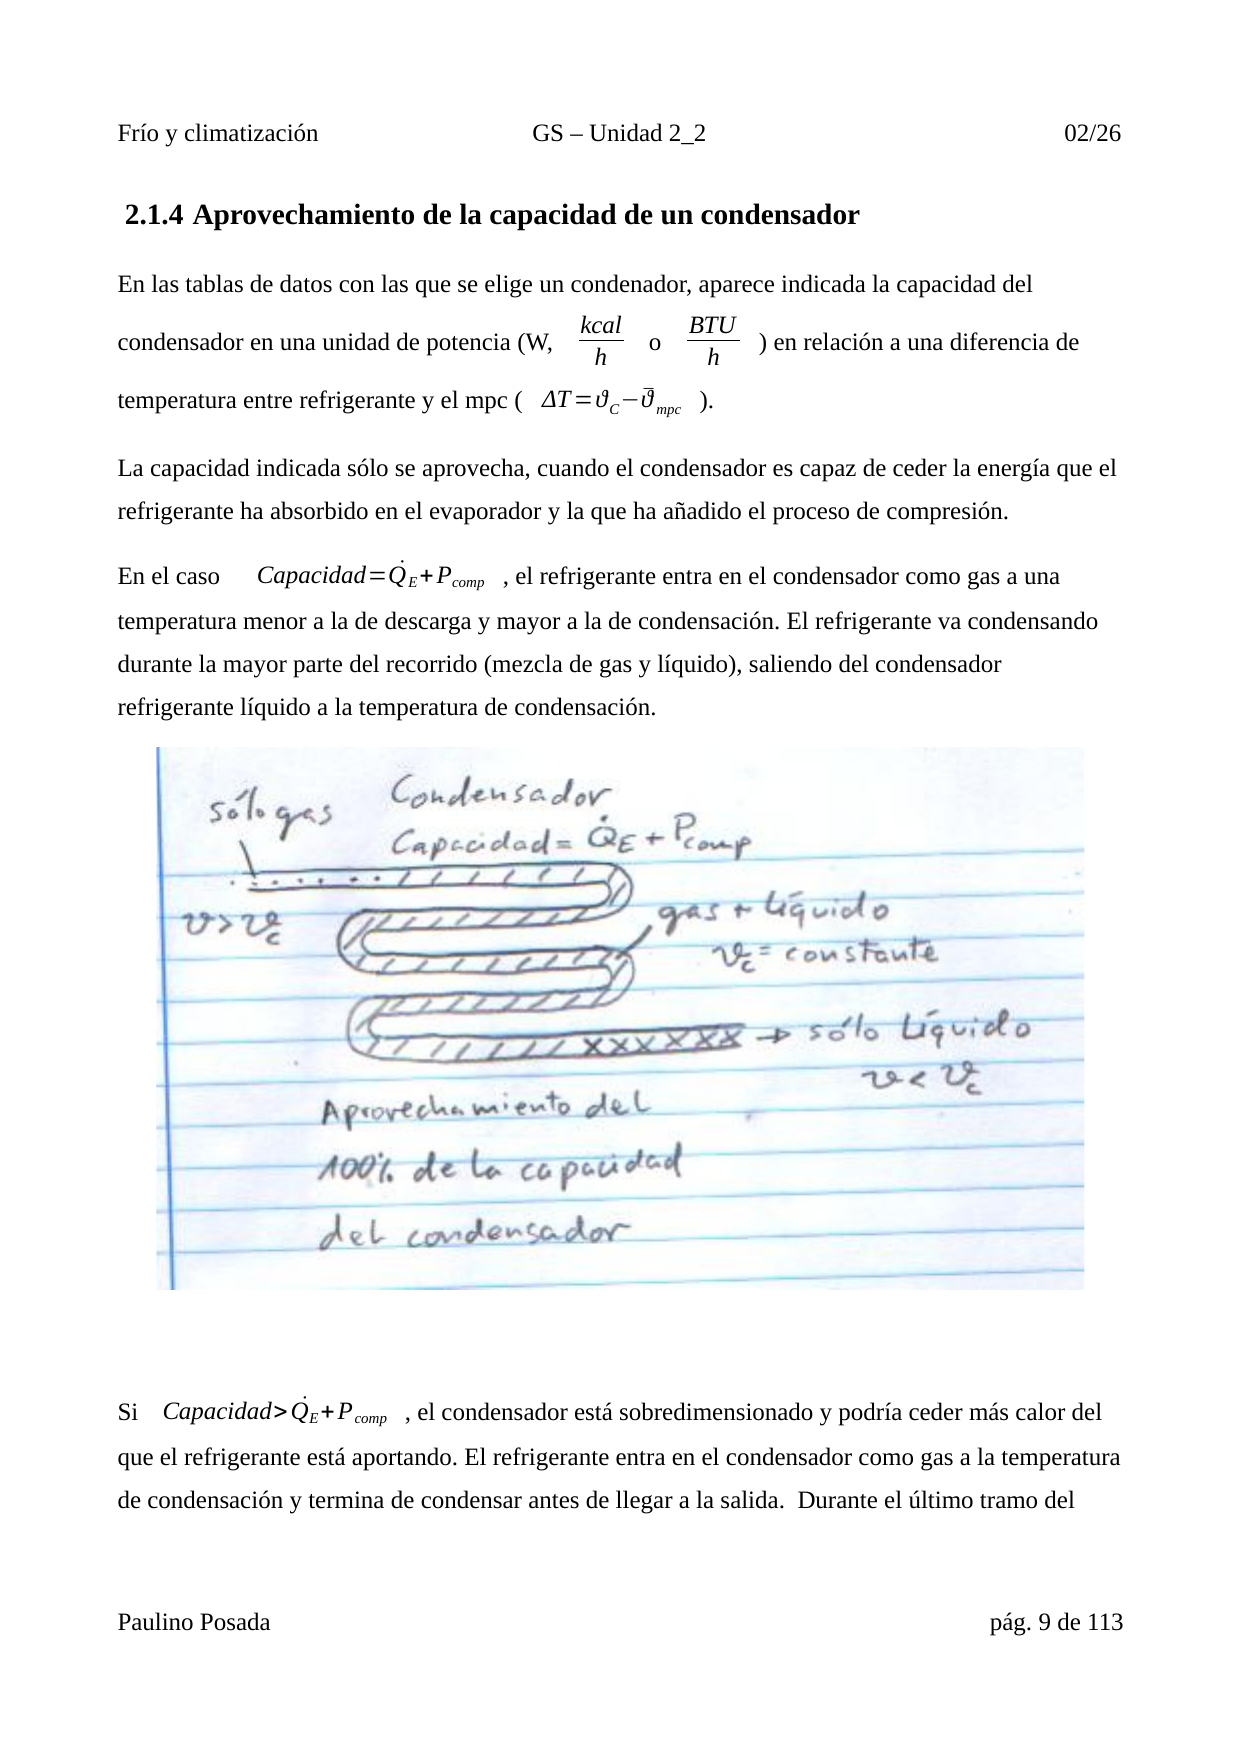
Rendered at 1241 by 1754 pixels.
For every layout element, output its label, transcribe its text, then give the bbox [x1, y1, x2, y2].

text La capacidad indicada sólo se aprovecha, cuando el condensador es capaz de ceder la energía que el refrigerante ha absorbido en el evaporador y la que ha añadido el proceso de compresión. [117, 453, 1123, 524]
text Si , el condensador está sobredimensionado y podría ceder más calor del que el refrigerante está aportando. El refrigerante entra en el condensador como gas a la temperatura de condensación y termina de condensar antes de llegar a la salida. Durante el último tramo del recorrido, el refrigerante en estado sólo líquido, disminuye su temperatura por debajo de la de condensación. El refrigerante líquido sale del condensador subenfriado. [117, 1396, 1123, 1514]
subtitle Aprovechamiento de la capacidad de un condensador [117, 197, 1123, 231]
picture [156, 747, 1085, 1290]
text En las tablas de datos con las que se elige un condenador, aparece indicada la capacidad del condensador en una unidad de potencia (W, o ) en relación a una diferencia de temperatura entre refrigerante y el mpc (). [117, 269, 1123, 417]
text En el caso , el refrigerante entra en el condensador como gas a una temperatura menor a la de descarga y mayor a la de condensación. El refrigerante va condensando durante la mayor parte del recorrido (mezcla de gas y líquido), saliendo del condensador refrigerante líquido a la temperatura de condensación. [117, 560, 1123, 721]
